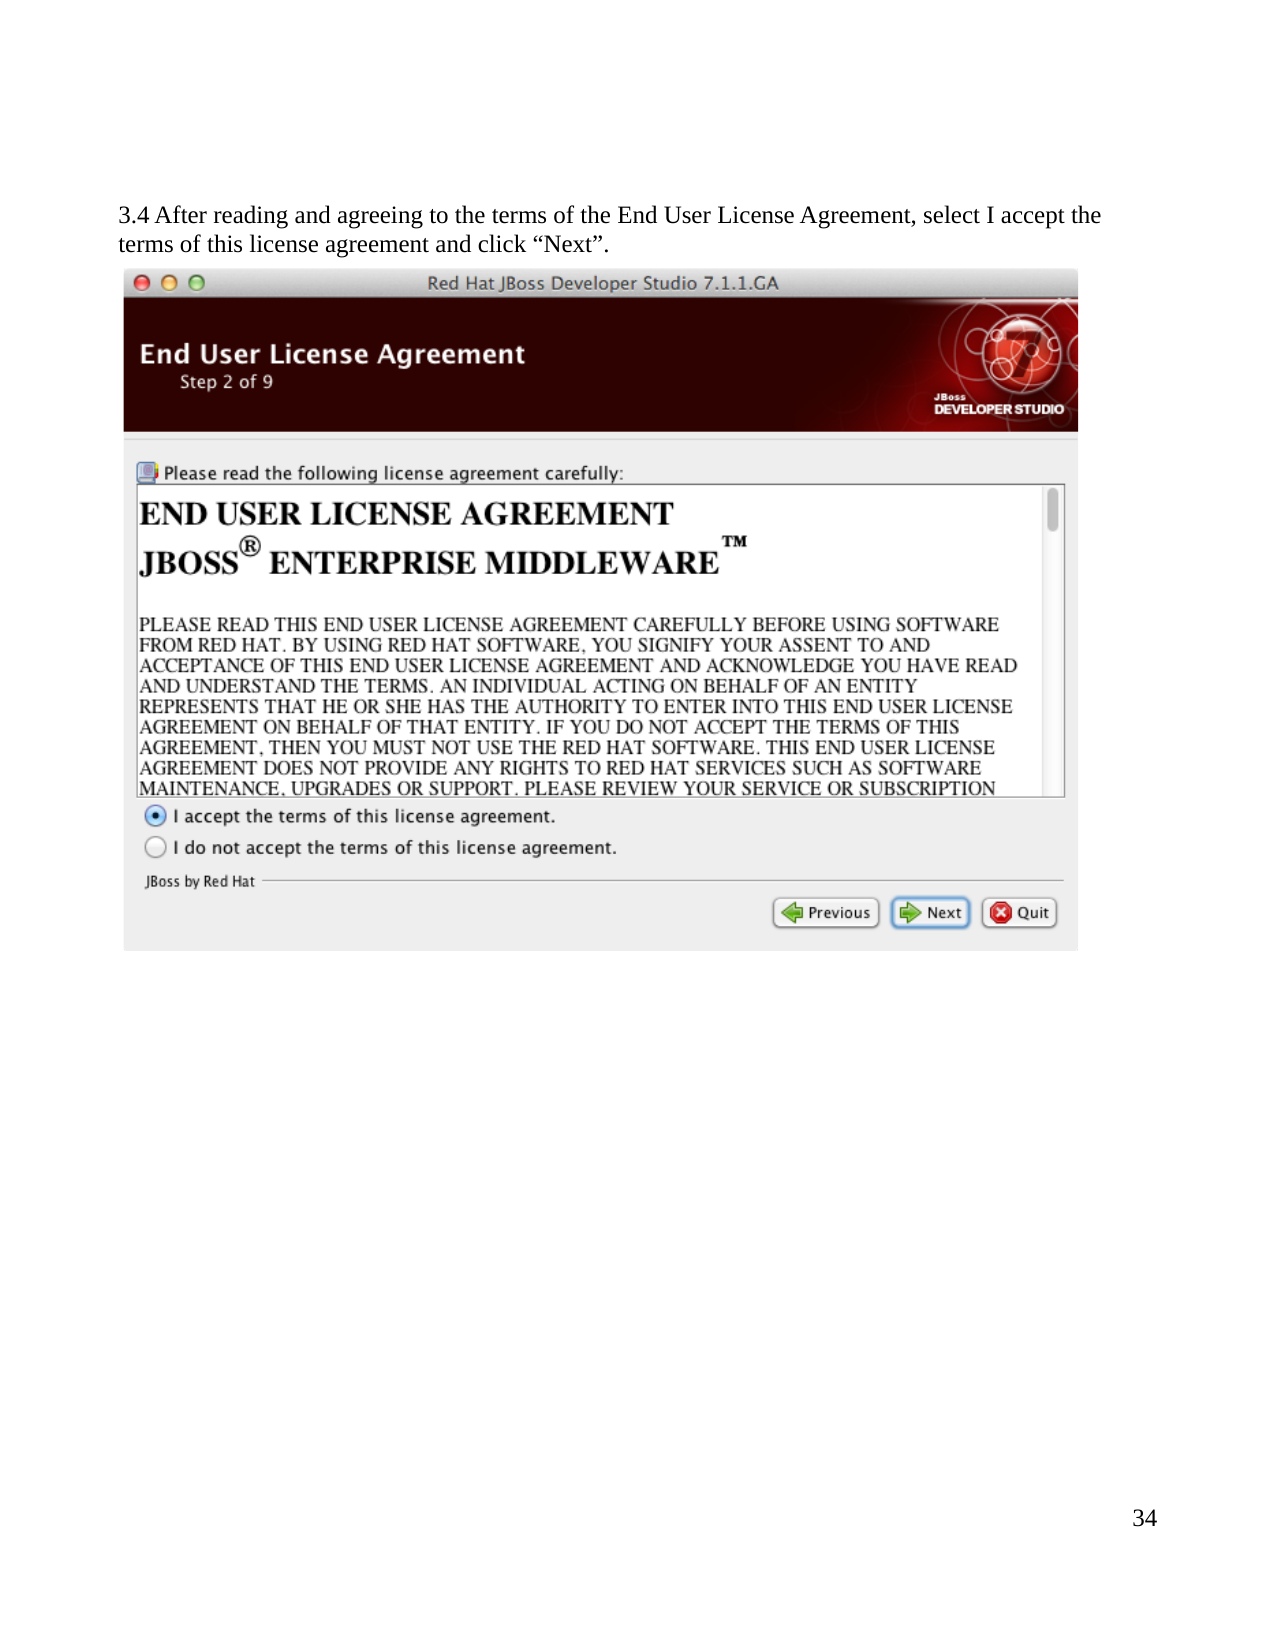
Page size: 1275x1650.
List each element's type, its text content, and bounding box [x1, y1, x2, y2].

picture [123, 268, 1079, 951]
text 3.4 After reading and agreeing to the terms of the End User License Agreement, select I accept the terms of this license agreement and click “Next”. [118, 201, 1157, 258]
